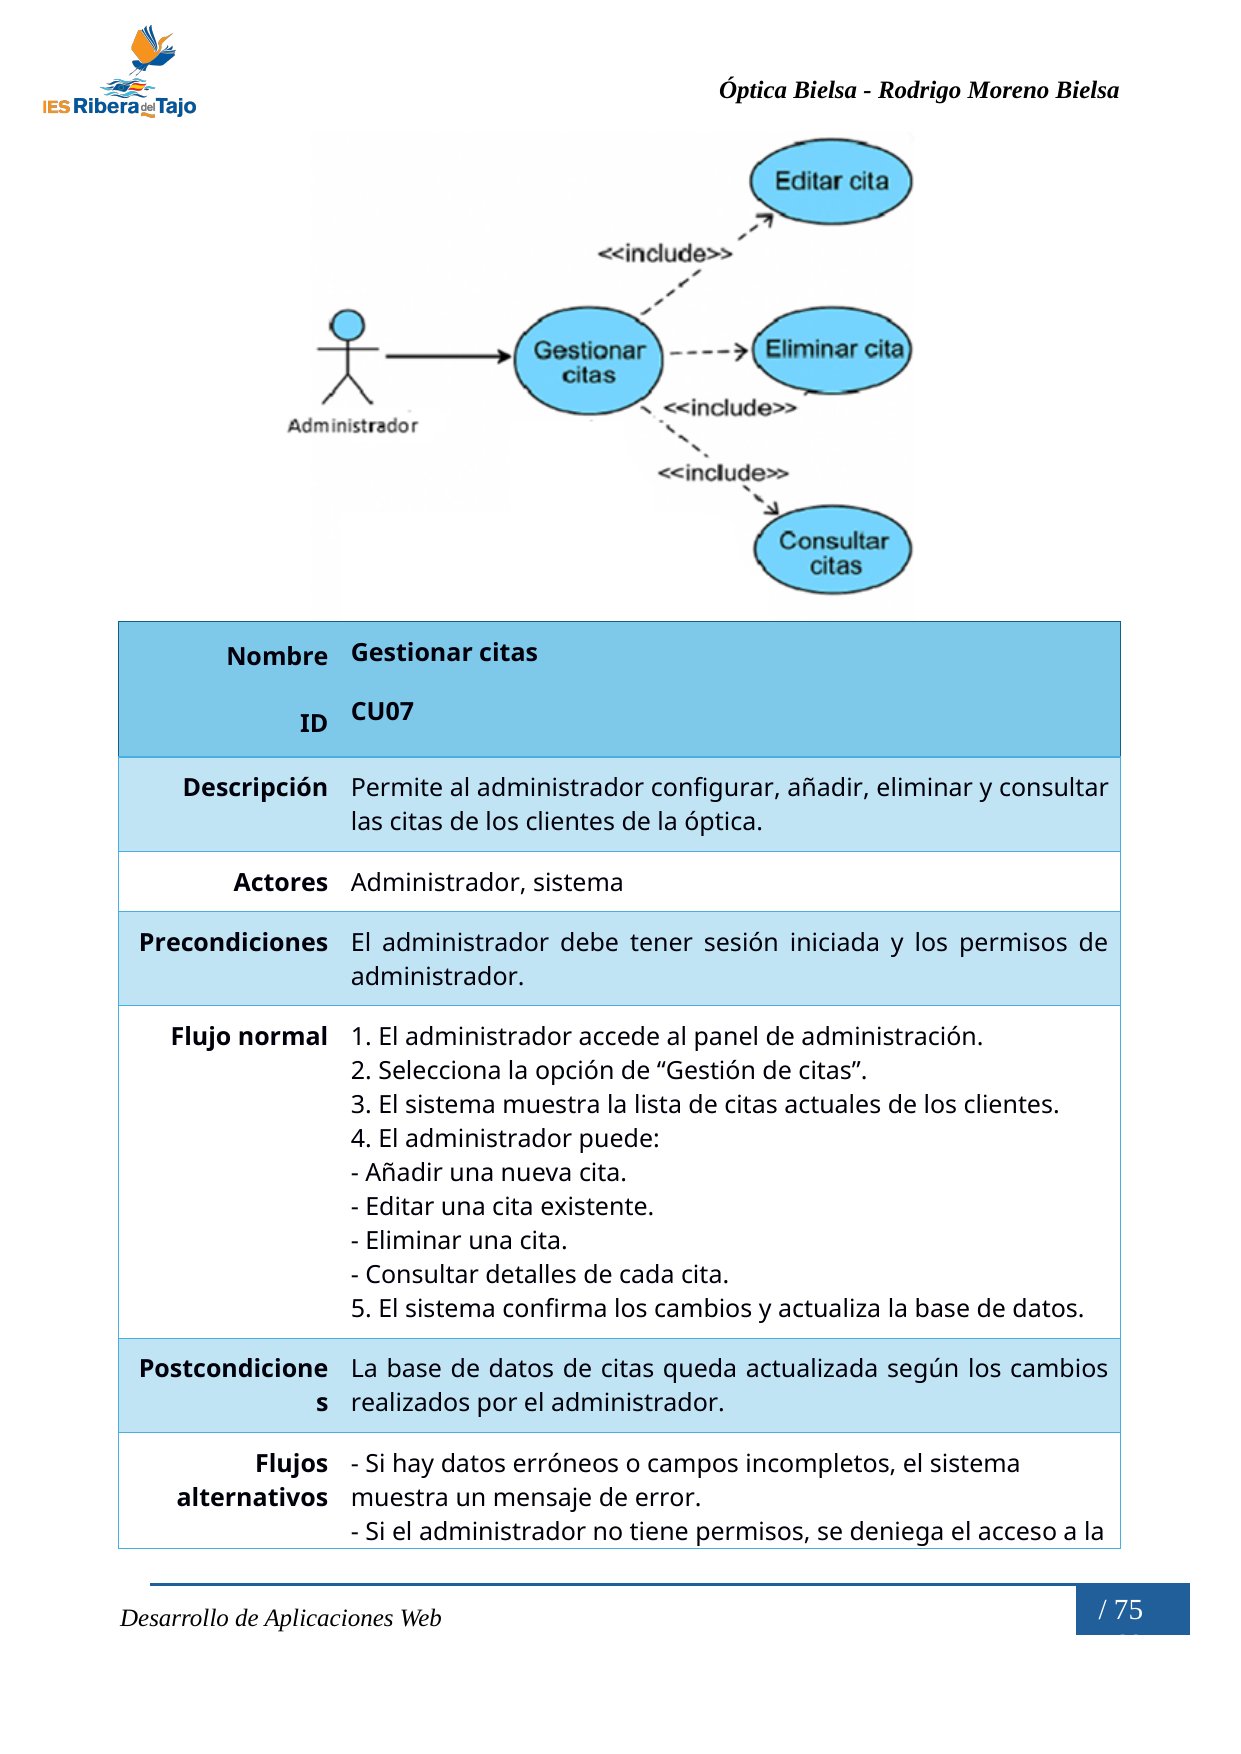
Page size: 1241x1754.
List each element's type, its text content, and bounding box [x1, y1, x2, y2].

table_cell Descripción [119, 758, 339, 851]
table_cell Actores [119, 852, 339, 911]
table_cell El administrador debe tener sesión iniciada y los permisos de administrador. [339, 912, 1120, 1005]
table_cell - Si hay datos erróneos o campos incompletos, el sistema muestra un mensaje de error. - Si el administrador no tiene permisos, se deniega el acceso a la [339, 1433, 1120, 1547]
table_header Gestionar citas CU07 [339, 622, 1120, 756]
table_cell Administrador, sistema [339, 852, 1120, 911]
table_cell 1. El administrador accede al panel de administración. 2. Selecciona la opción de “Gestión de citas”. 3. El sistema muestra la lista de citas actuales de los clientes. 4. El administrador puede: - Añadir una nueva cita. - Editar una cita existente. - Eliminar una cita. - Consultar detalles de cada cita. 5. El sistema confirma los cambios y actualiza la base de datos. [339, 1006, 1120, 1337]
table_cell Permite al administrador configurar, añadir, eliminar y consultar las citas de los clientes de la óptica. [339, 758, 1120, 851]
table_cell Flujos alternativos [119, 1433, 339, 1547]
table_cell La base de datos de citas queda actualizada según los cambios realizados por el administrador. [339, 1339, 1120, 1432]
table_cell Precondiciones [119, 912, 339, 1005]
table_cell Postcondiciones [119, 1339, 339, 1432]
table_cell Flujo normal [119, 1006, 339, 1337]
table_header Nombre ID [119, 622, 339, 756]
